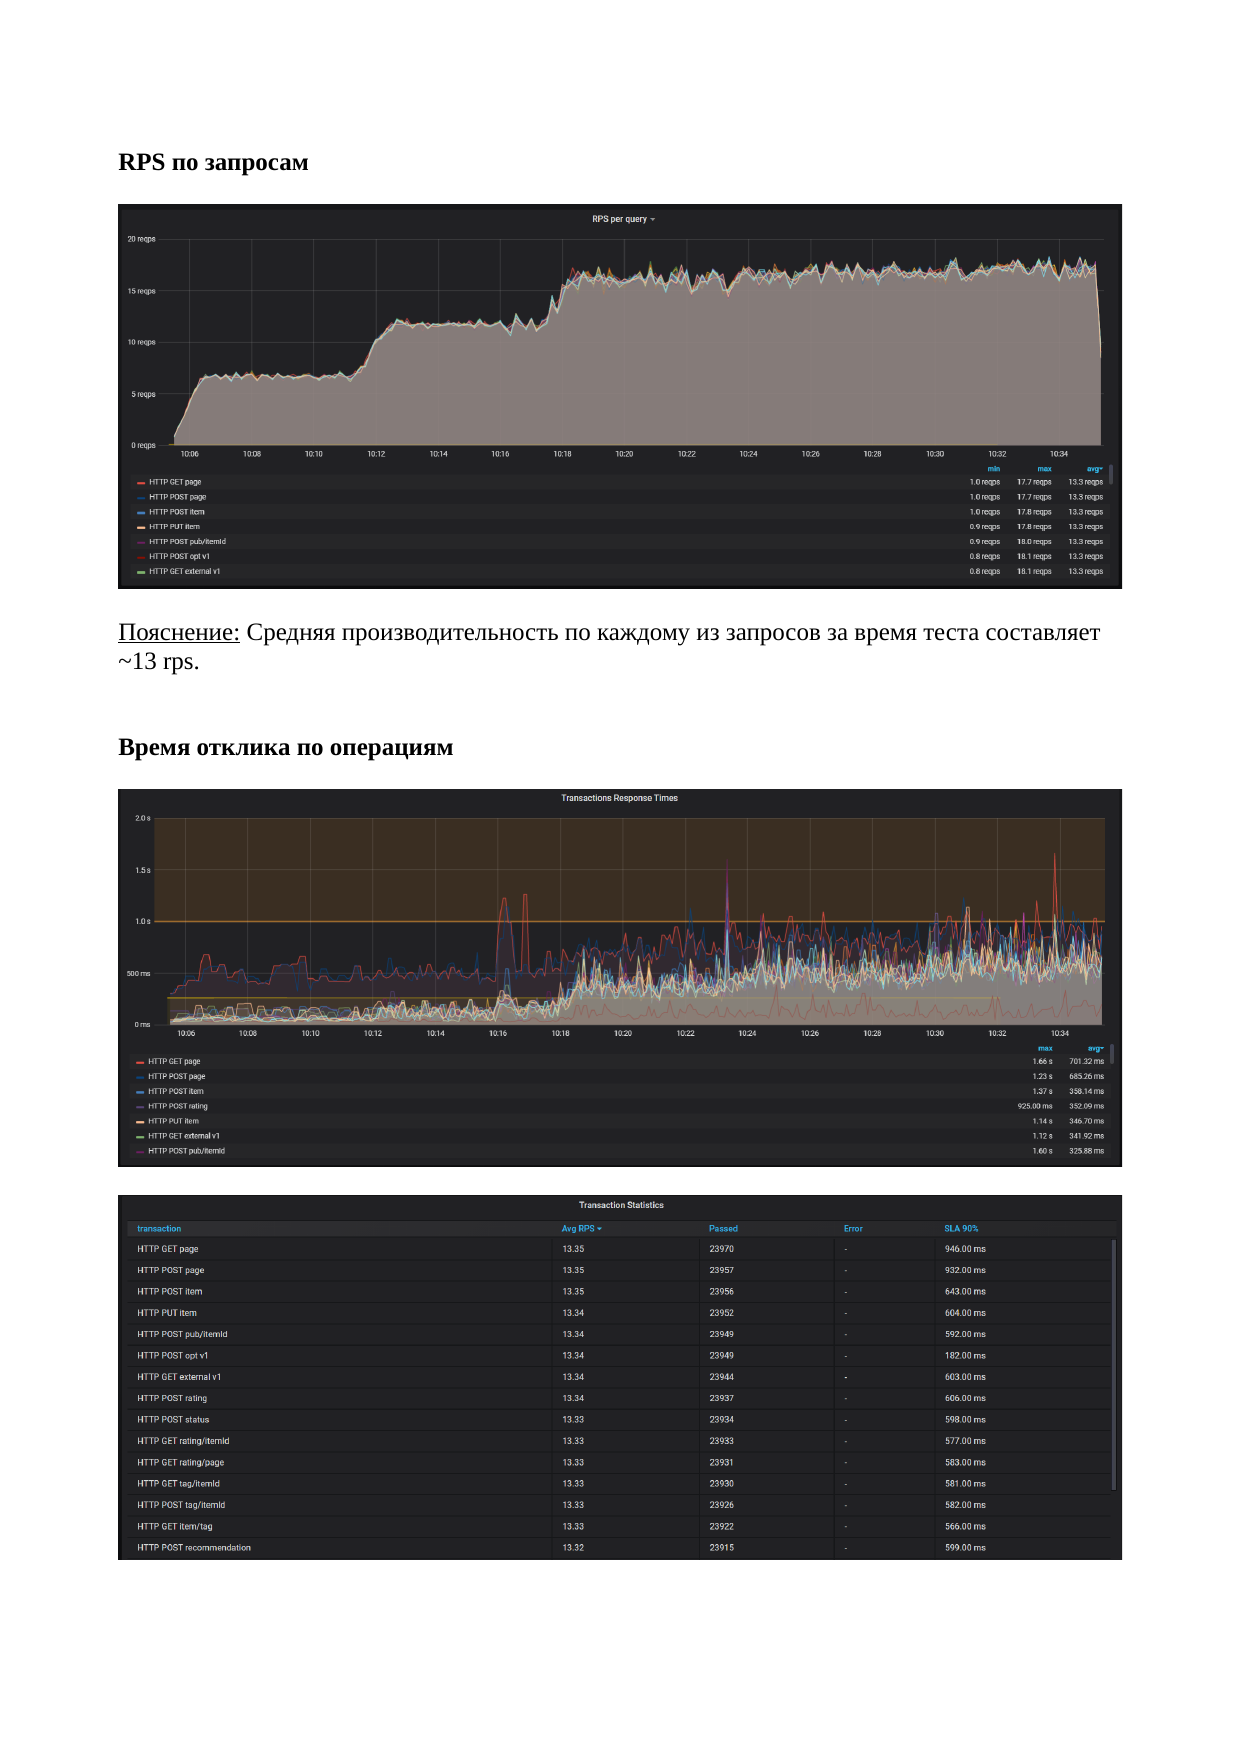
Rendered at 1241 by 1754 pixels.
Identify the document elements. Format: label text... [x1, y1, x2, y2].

text Пояснение: Средняя производительность по каждому из запросов за время теста составляет ~13 rps. [118, 617, 1122, 674]
picture [118, 1195, 1123, 1560]
text RPS по запросам [118, 147, 1122, 176]
text Время отклика по операциям [118, 732, 1122, 761]
picture [118, 204, 1123, 589]
picture [118, 789, 1123, 1167]
